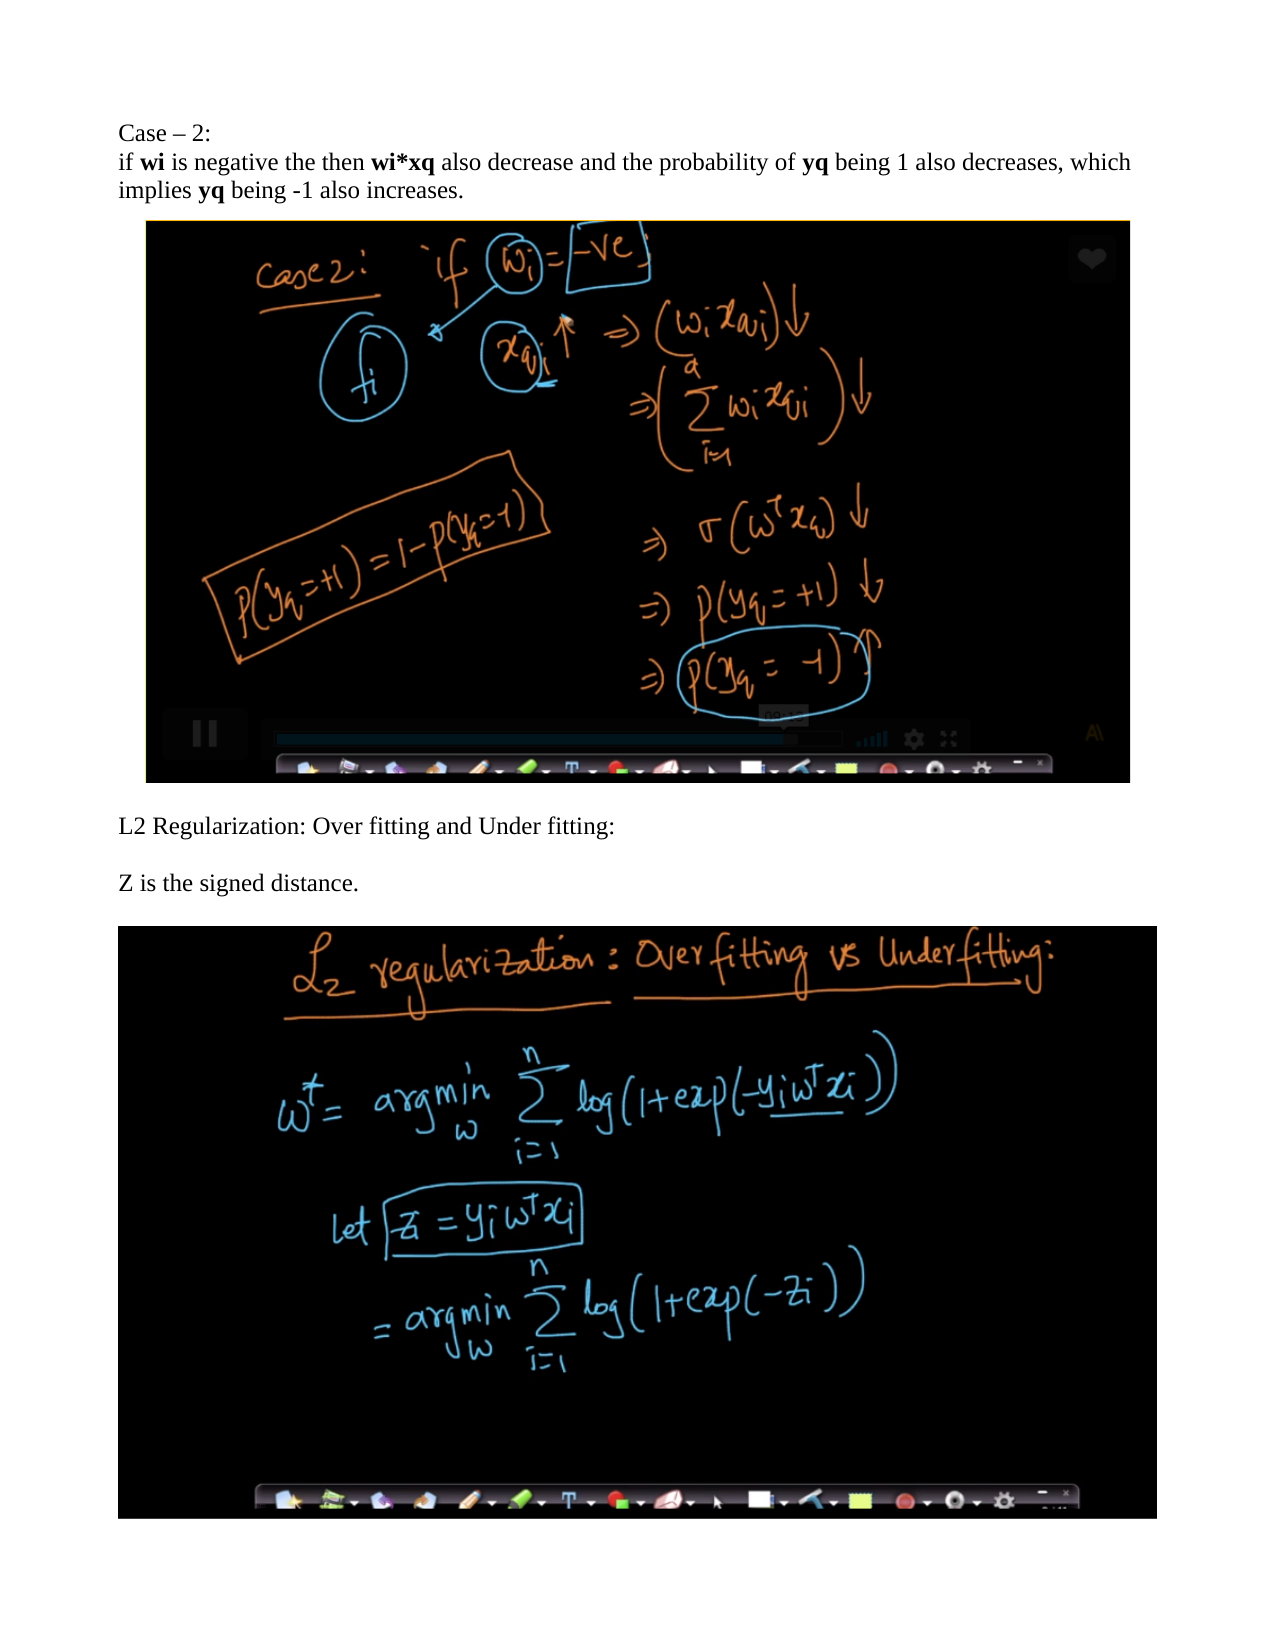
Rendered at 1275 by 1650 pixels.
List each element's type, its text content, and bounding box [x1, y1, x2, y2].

text Z is the signed distance. [118, 868, 1157, 897]
text L2 Regularization: Over fitting and Under fitting: [118, 811, 1157, 840]
picture [118, 926, 1157, 1520]
text if wi is negative the then wi*xq also decrease and the probability of yq being 1 also decreases, which implies yq being -1 also increases. [118, 147, 1157, 204]
picture [145, 220, 1131, 783]
text Case – 2: [118, 118, 1157, 147]
